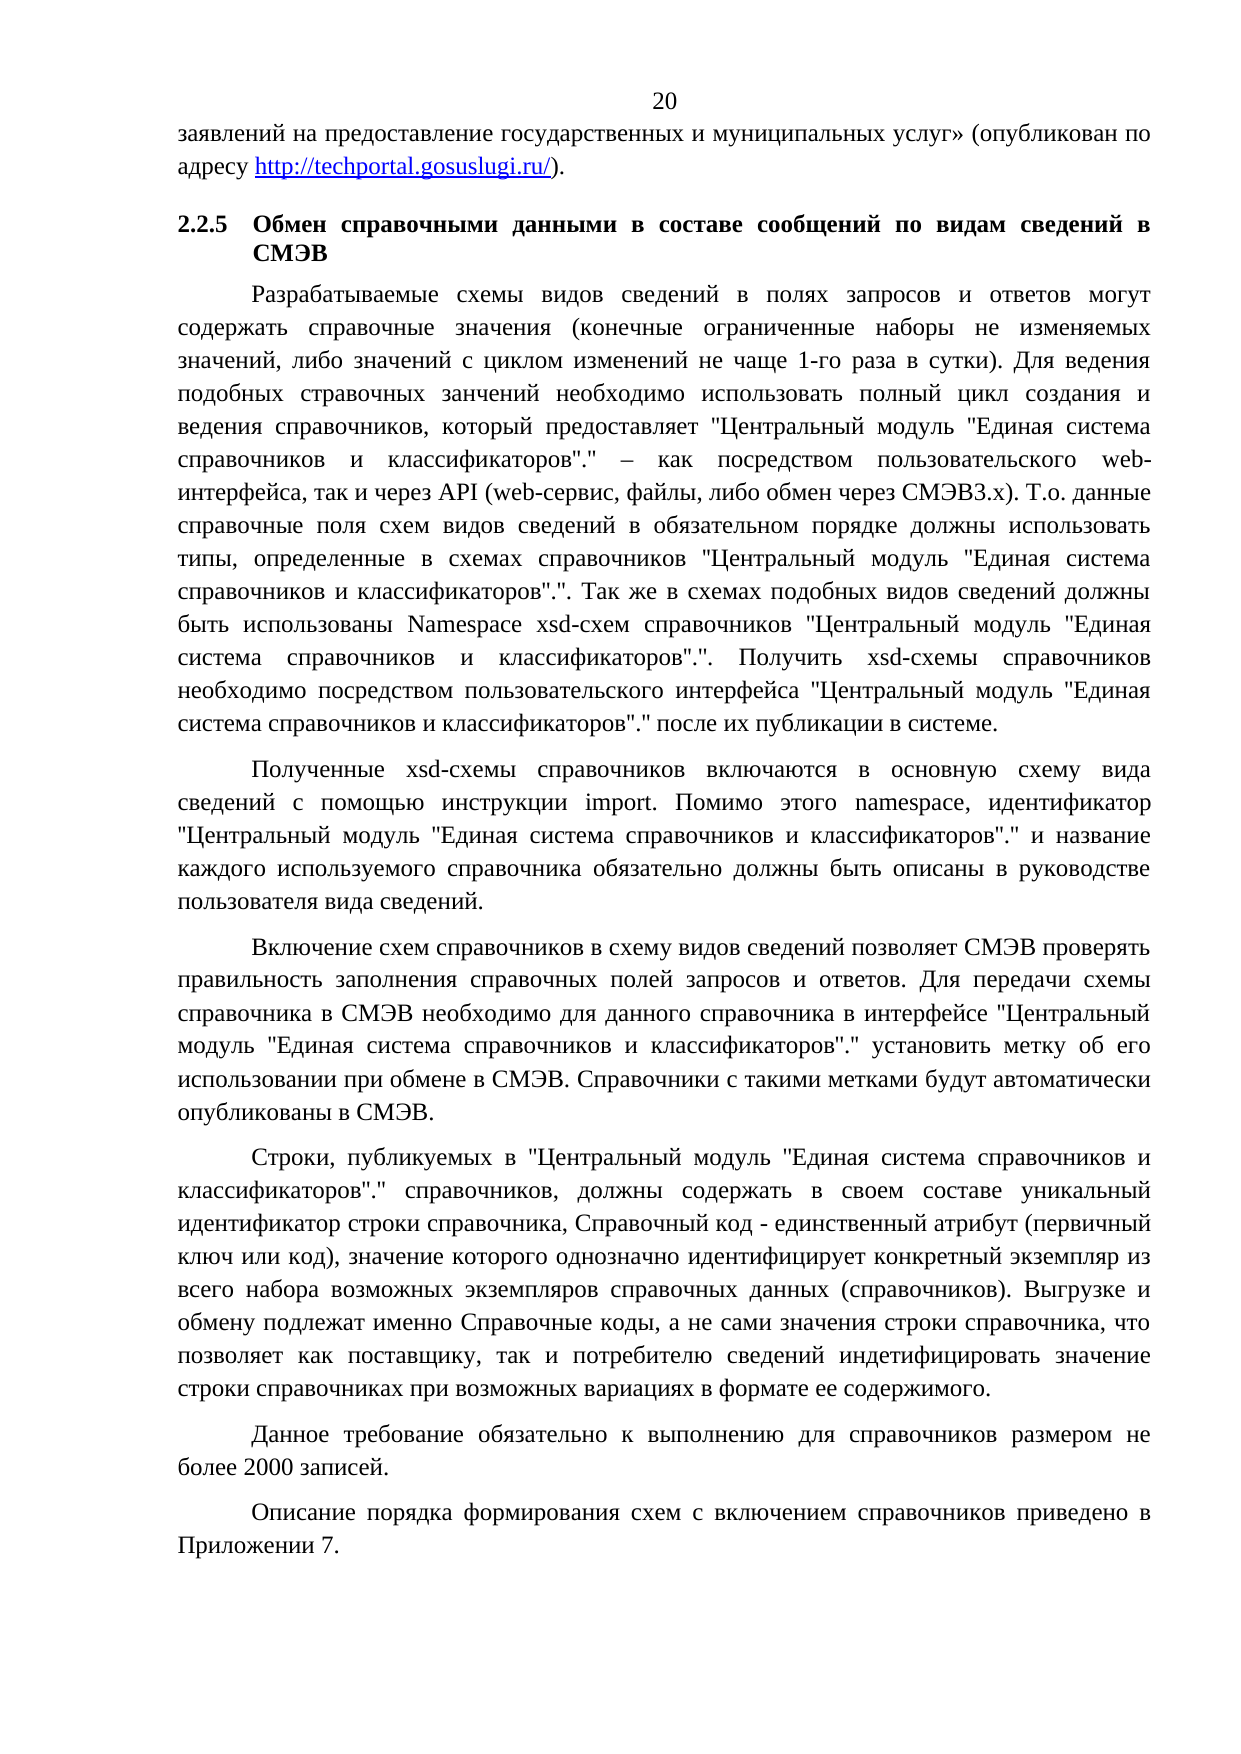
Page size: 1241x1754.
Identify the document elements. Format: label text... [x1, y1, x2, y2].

text Разрабатываемые схемы видов сведений в полях запросов и ответов могут содержать справочные значения (конечные ограниченные наборы не изменяемых значений, либо значений с циклом изменений не чаще 1-го раза в сутки). Для ведения подобных стравочных занчений необходимо использовать полный цикл создания и ведения справочников, который предоставляет ''Центральный модуль ''Единая система справочников и классификаторов''.'' – как посредством пользовательского web-интерфейса, так и через API (web-сервис, файлы, либо обмен через СМЭВ3.х). Т.о. данные справочные поля схем видов сведений в обязательном порядке должны использовать типы, определенные в схемах справочников ''Центральный модуль ''Единая система справочников и классификаторов''.''. Так же в схемах подобных видов сведений должны быть использованы Namespace xsd-схем справочников ''Центральный модуль ''Единая система справочников и классификаторов''.''. Получить xsd-схемы справочников необходимо посредством пользовательского интерфейса ''Центральный модуль ''Единая система справочников и классификаторов''.'' после их публикации в системе. [177, 279, 1152, 737]
text Описание порядка формирования схем с включением справочников приведено в Приложении 7. [177, 1497, 1152, 1559]
text заявлений на предоставление государственных и муниципальных услуг» (опубликован по адресу http://techportal.gosuslugi.ru/). [177, 118, 1152, 180]
text Полученные xsd-схемы справочников включаются в основную схему вида сведений с помощью инструкции import. Помимо этого namespace, идентификатор ''Центральный модуль ''Единая система справочников и классификаторов''.'' и название каждого используемого справочника обязательно должны быть описаны в руководстве пользователя вида сведений. [177, 754, 1152, 915]
subtitle Обмен справочными данными в составе сообщений по видам сведений в СМЭВ [177, 209, 1152, 267]
text Данное требование обязательно к выполнению для справочников размером не более 2000 записей. [177, 1419, 1152, 1481]
text Строки, публикуемых в ''Центральный модуль ''Единая система справочников и классификаторов''.'' справочников, должны содержать в своем составе уникальный идентификатор строки справочника, Справочный код - единственный атрибут (первичный ключ или код), значение которого однозначно идентифицирует конкретный экземпляр из всего набора возможных экземпляров справочных данных (справочников). Выгрузке и обмену подлежат именно Справочные коды, а не сами значения строки справочника, что позволяет как поставщику, так и потребителю сведений индетифицировать значение строки справочниках при возможных вариациях в формате ее содержимого. [177, 1142, 1152, 1402]
text Включение схем справочников в схему видов сведений позволяет СМЭВ проверять правильность заполнения справочных полей запросов и ответов. Для передачи схемы справочника в СМЭВ необходимо для данного справочника в интерфейсе ''Центральный модуль ''Единая система справочников и классификаторов''.'' установить метку об его использовании при обмене в СМЭВ. Справочники с такими метками будут автоматически опубликованы в СМЭВ. [177, 932, 1152, 1125]
